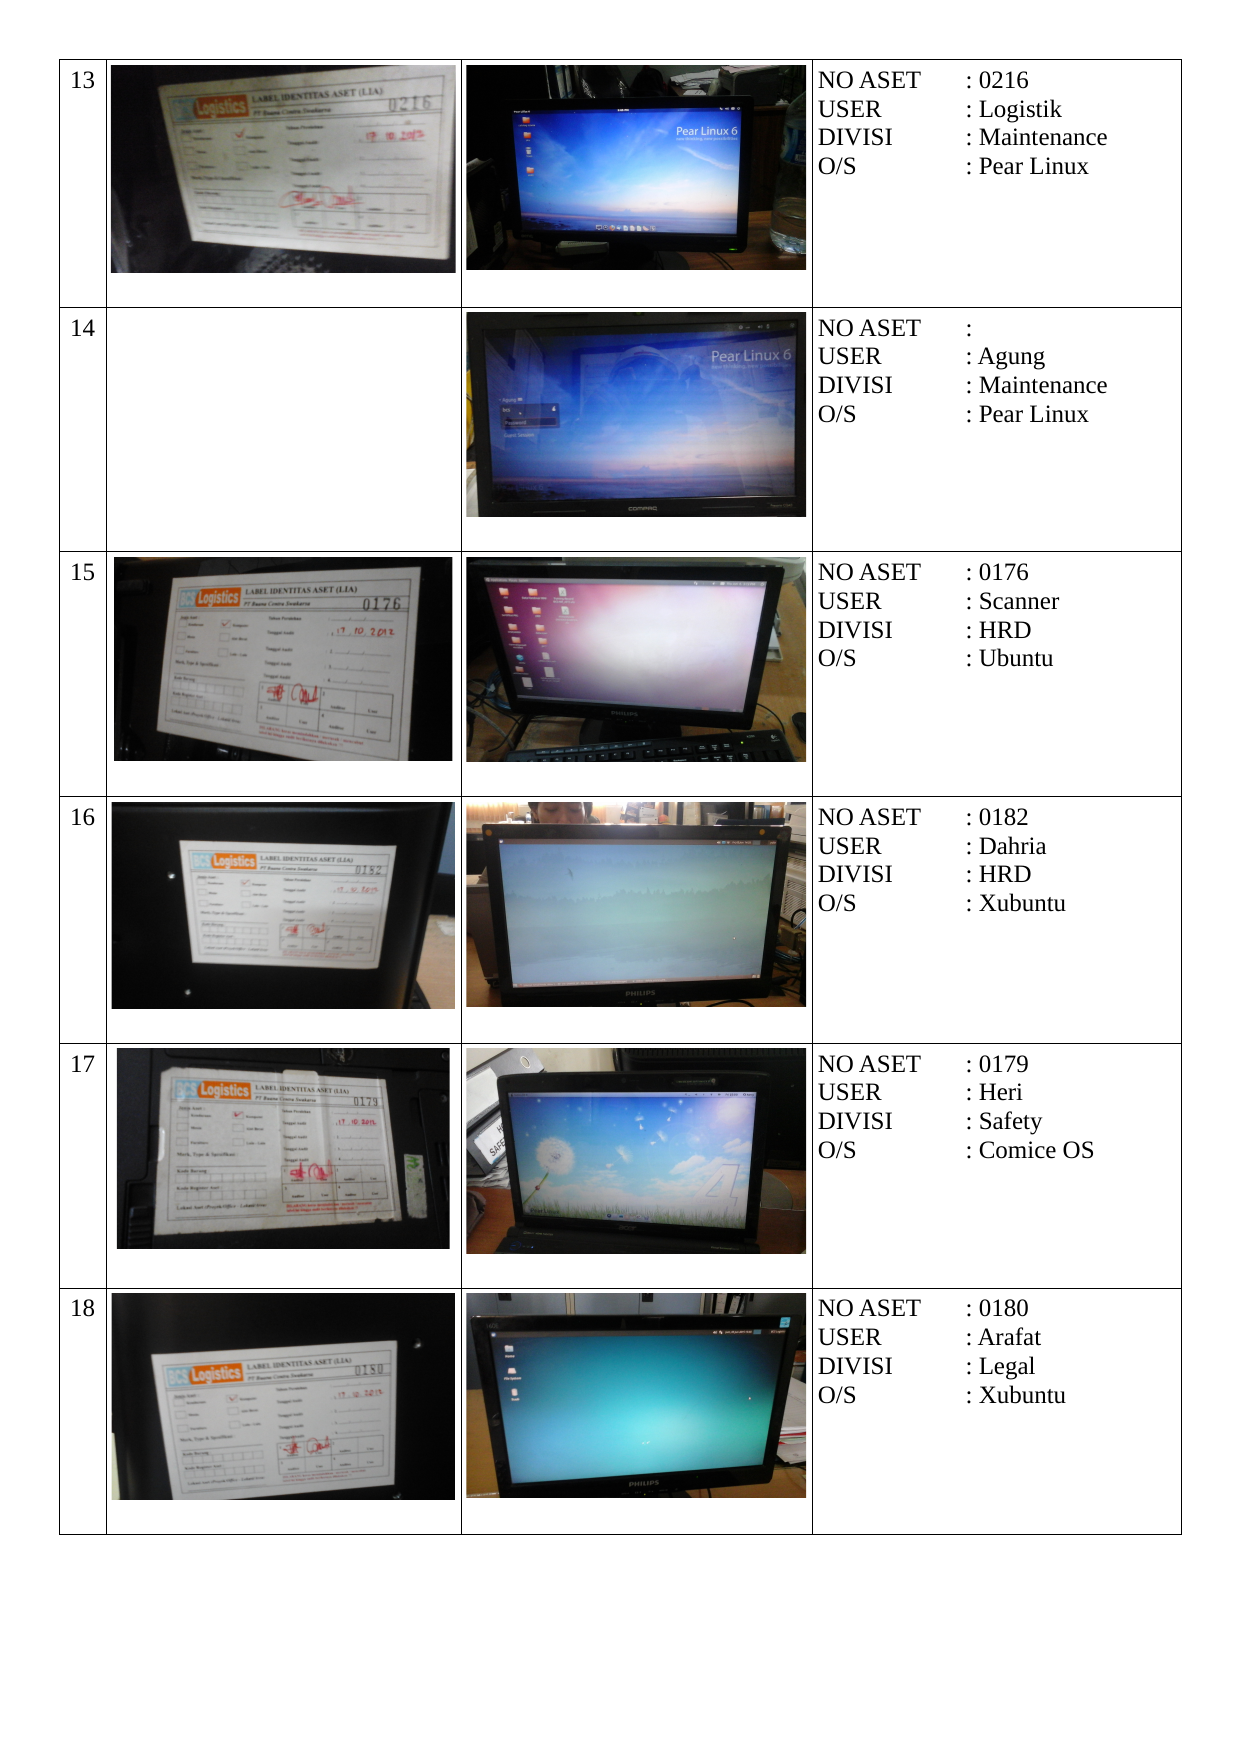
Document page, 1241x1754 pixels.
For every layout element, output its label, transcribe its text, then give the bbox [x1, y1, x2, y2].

table_cell 16 [60, 797, 106, 1043]
table_cell 18 [60, 1289, 106, 1534]
table_cell NO ASET : 0182 USER : Dahria DIVISI : HRD O/S : Xubuntu [813, 797, 1181, 1043]
picture [466, 1048, 807, 1254]
table_cell [462, 552, 812, 796]
table_cell [107, 1044, 461, 1288]
table_cell NO ASET : USER : Agung DIVISI : Maintenance O/S : Pear Linux [813, 308, 1181, 551]
picture [466, 65, 807, 270]
picture [466, 312, 807, 517]
picture [110, 65, 456, 273]
table_cell 17 [60, 1044, 106, 1288]
table_cell [462, 308, 812, 551]
table_cell 13 [60, 60, 106, 307]
table_cell [107, 1289, 461, 1534]
table_cell 14 [60, 308, 106, 551]
table_cell NO ASET : 0180 USER : Arafat DIVISI : Legal O/S : Xubuntu [813, 1289, 1181, 1534]
table_cell [462, 60, 812, 307]
picture [116, 1048, 450, 1249]
picture [114, 557, 453, 761]
picture [466, 1293, 807, 1498]
table_cell NO ASET : 0216 USER : Logistik DIVISI : Maintenance O/S : Pear Linux [813, 60, 1181, 307]
table_cell [462, 797, 812, 1043]
table_cell [462, 1289, 812, 1534]
table_cell [107, 60, 461, 307]
picture [111, 1293, 455, 1500]
table_cell 15 [60, 552, 106, 796]
picture [111, 802, 455, 1009]
table_cell [107, 308, 461, 551]
picture [466, 557, 807, 762]
picture [466, 802, 807, 1007]
table_cell [462, 1044, 812, 1288]
table_cell [107, 552, 461, 796]
table_cell NO ASET : 0179 USER : Heri DIVISI : Safety O/S : Comice OS [813, 1044, 1181, 1288]
table_cell [107, 797, 461, 1043]
table_cell NO ASET : 0176 USER : Scanner DIVISI : HRD O/S : Ubuntu [813, 552, 1181, 796]
